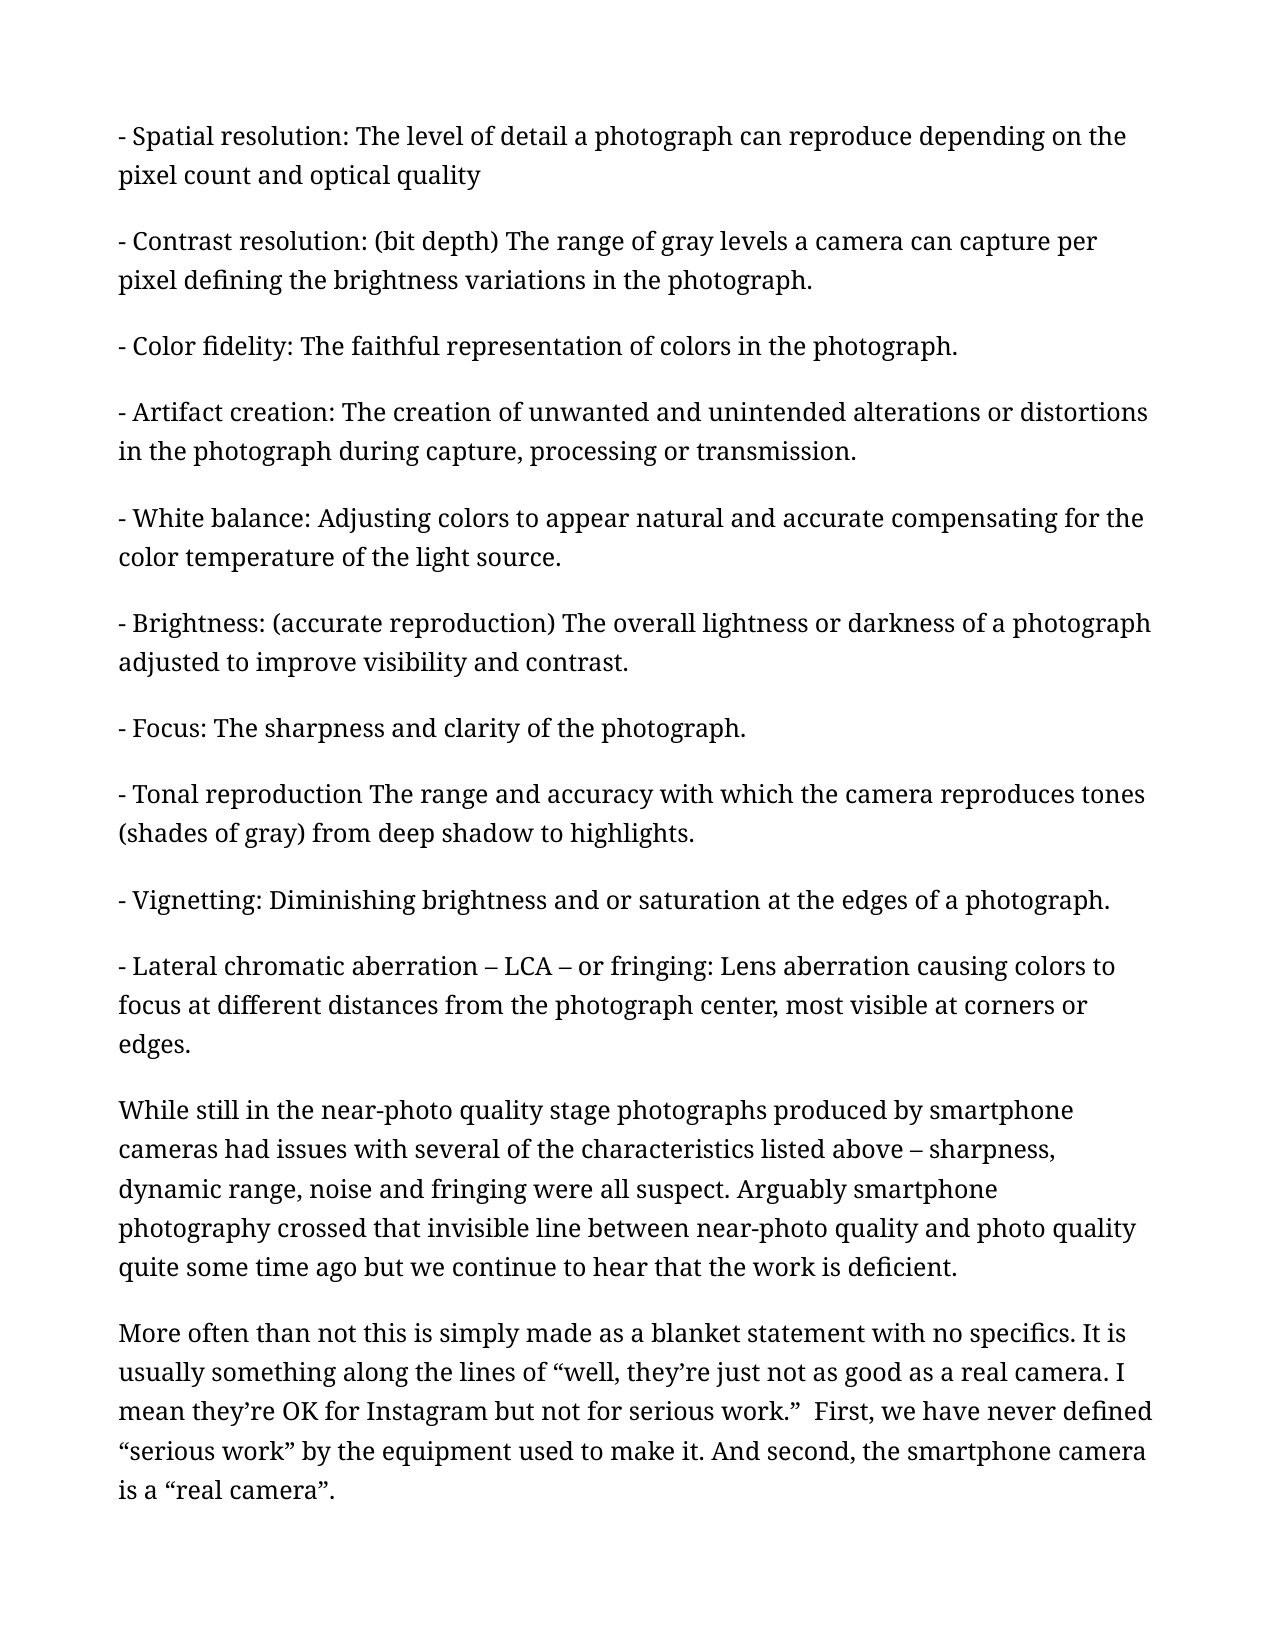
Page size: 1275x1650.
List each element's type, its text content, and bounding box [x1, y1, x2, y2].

text - Contrast resolution: (bit depth) The range of gray levels a camera can capture per pixel defining the brightness variations in the photograph. [118, 223, 1157, 297]
text - Artifact creation: The creation of unwanted and unintended alterations or distortions in the photograph during capture, processing or transmission. [118, 395, 1157, 468]
text - Tonal reproduction The range and accuracy with which the camera reproduces tones (shades of gray) from deep shadow to highlights. [118, 777, 1157, 850]
text - White balance: Adjusting colors to appear natural and accurate compensating for the color temperature of the light source. [118, 500, 1157, 573]
text - Focus: The sharpness and clarity of the photograph. [118, 711, 1157, 745]
text - Vignetting: Diminishing brightness and or saturation at the edges of a photograph. [118, 882, 1157, 916]
text - Lateral chromatic aberration – LCA – or fringing: Lens aberration causing colors to focus at different distances from the photograph center, most visible at corners or edges. [118, 948, 1157, 1061]
text - Color fidelity: The faithful representation of colors in the photograph. [118, 329, 1157, 363]
text - Spatial resolution: The level of detail a photograph can reproduce depending on the pixel count and optical quality [118, 118, 1157, 191]
text - Brightness: (accurate reproduction) The overall lightness or darkness of a photograph adjusted to improve visibility and contrast. [118, 606, 1157, 679]
text More often than not this is simply made as a blanket statement with no specifics. It is usually something along the lines of “well, they’re just not as good as a real camera. I mean they’re OK for Instagram but not for serious work.” First, we have never defined “serious work” by the equipment used to make it. And second, the smartphone camera is a “real camera”. [118, 1316, 1157, 1506]
text While still in the near-photo quality stage photographs produced by smartphone cameras had issues with several of the characteristics listed above – sharpness, dynamic range, noise and fringing were all suspect. Arguably smartphone photography crossed that invisible line between near-photo quality and photo quality quite some time ago but we continue to hear that the work is deficient. [118, 1093, 1157, 1284]
